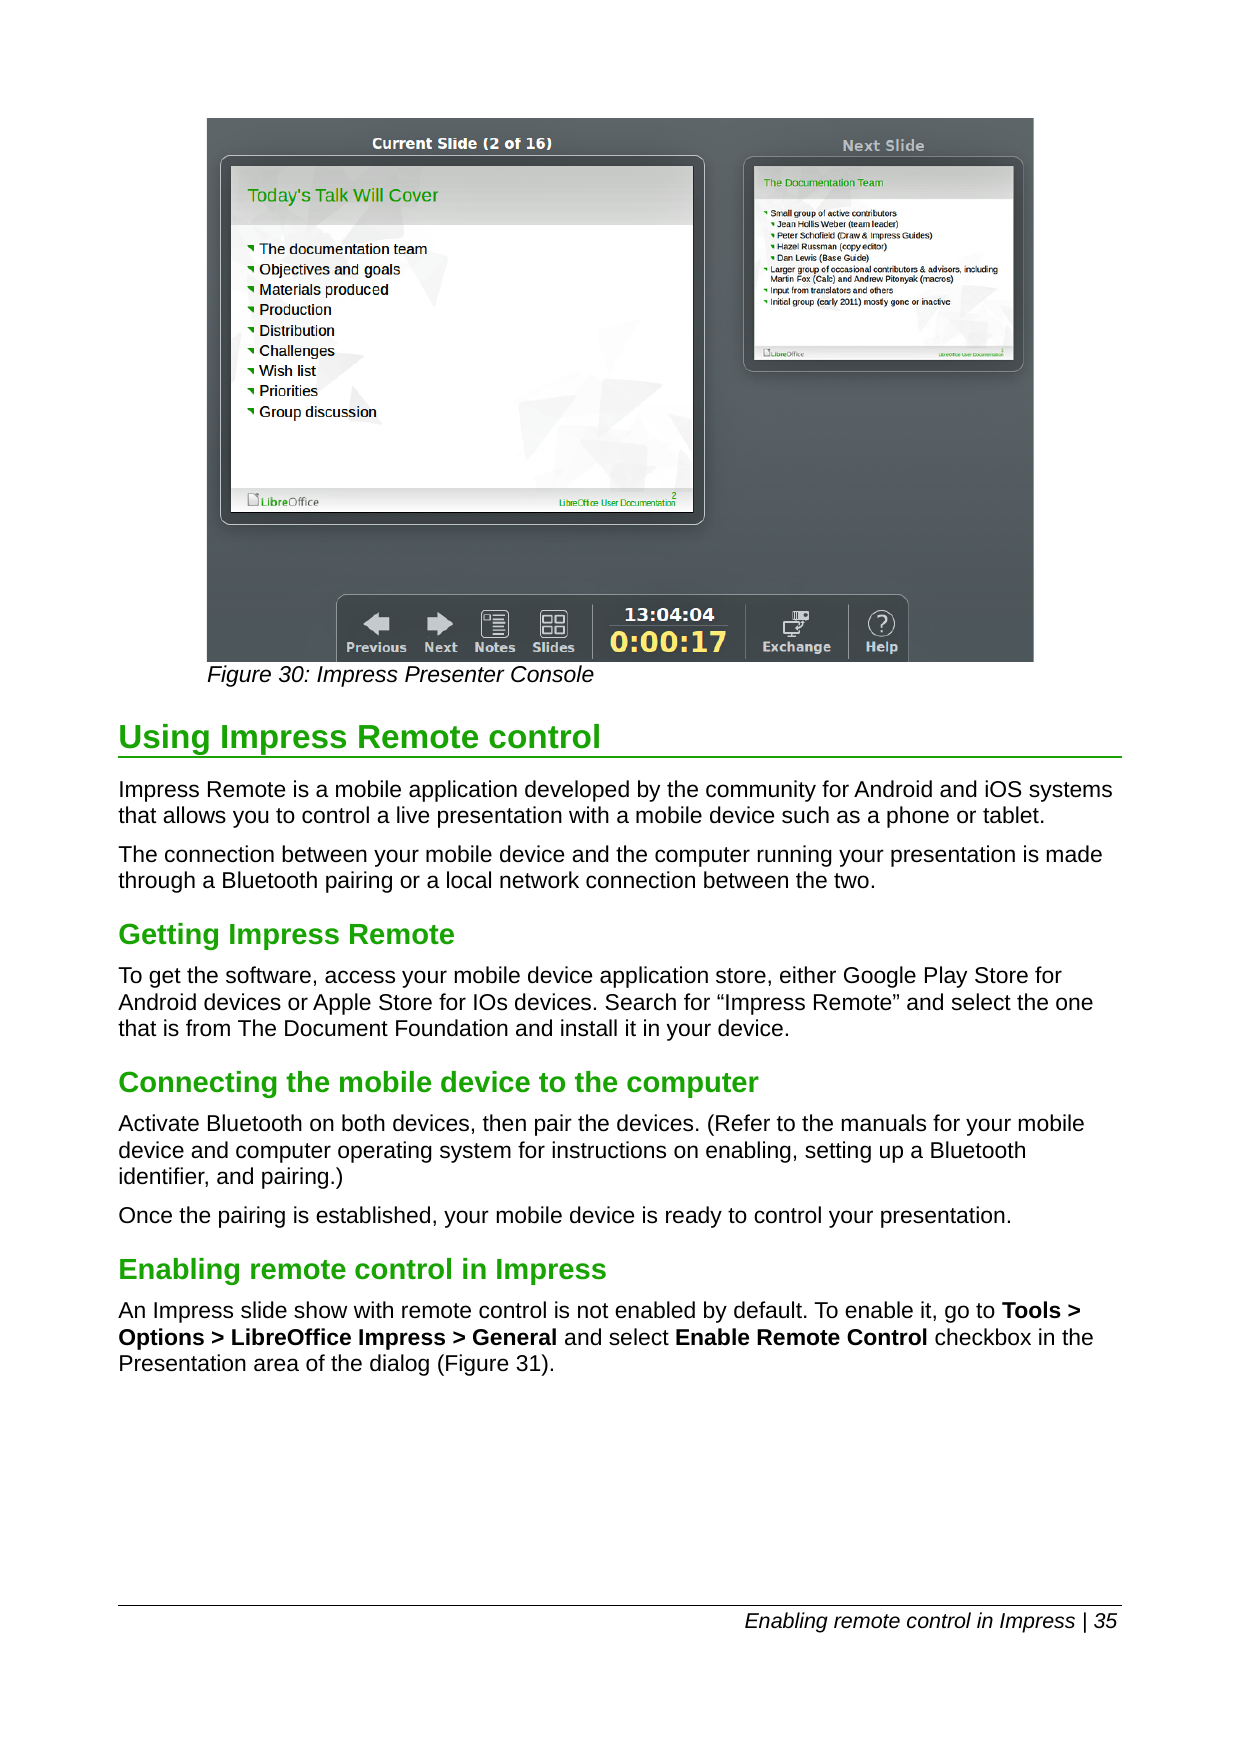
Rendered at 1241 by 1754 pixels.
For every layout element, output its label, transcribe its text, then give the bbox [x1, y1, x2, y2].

picture [206, 118, 1034, 662]
text Once the pairing is established, your mobile device is ready to control your presentation. [118, 1202, 1122, 1228]
text An Impress slide show with remote control is not enabled by default. To enable it, go to Tools > Options > LibreOffice Impress > General and select Enable Remote Control checkbox in the Presentation area of the dialog (Figure 31). [118, 1297, 1122, 1376]
subtitle Getting Impress Remote [118, 917, 1122, 951]
text Impress Remote is a mobile application developed by the community for Android and iOS systems that allows you to control a live presentation with a mobile device such as a phone or tablet. [118, 776, 1122, 828]
text Figure 30: Impress Presenter Console [207, 662, 1033, 688]
subtitle Connecting the mobile device to the computer [118, 1065, 1122, 1099]
subtitle Using Impress Remote control [118, 717, 1122, 756]
text The connection between your mobile device and the computer running your presentation is made through a Bluetooth pairing or a local network connection between the two. [118, 841, 1122, 893]
text To get the software, access your mobile device application store, either Google Play Store for Android devices or Apple Store for IOs devices. Search for “Impress Remote” and select the one that is from The Document Foundation and install it in your device. [118, 962, 1122, 1041]
subtitle Enabling remote control in Impress [118, 1252, 1122, 1286]
text Activate Bluetooth on both devices, then pair the devices. (Refer to the manuals for your mobile device and computer operating system for instructions on enabling, setting up a Bluetooth identifier, and pairing.) [118, 1110, 1122, 1189]
